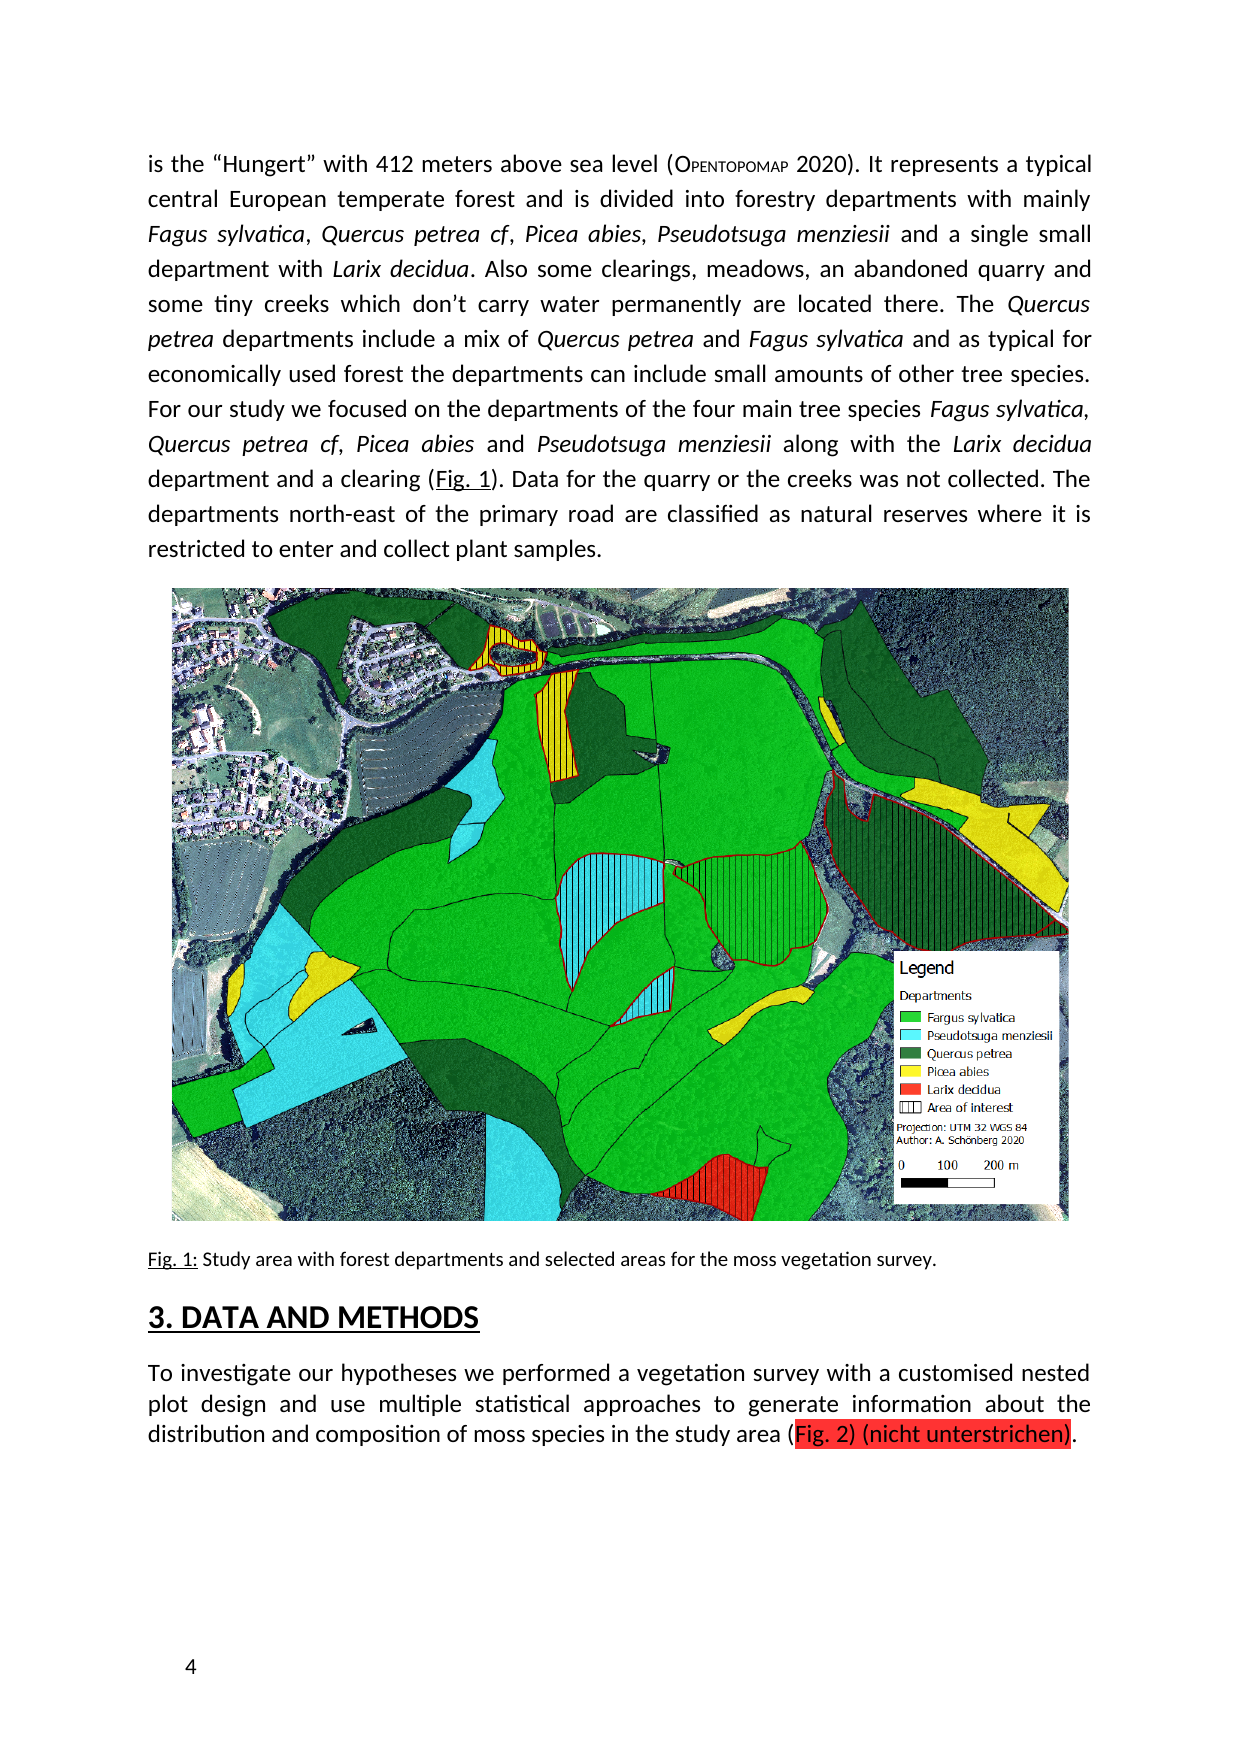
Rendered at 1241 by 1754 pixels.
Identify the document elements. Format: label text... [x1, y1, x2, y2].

picture [171, 588, 1069, 1221]
text Fig. 1: Study area with forest departments and selected areas for the moss vegetation survey. [148, 1246, 1092, 1271]
text 3. Data and Methods [148, 1296, 1092, 1337]
text To investigate our hypotheses we performed a vegetation survey with a customised nested plot design and use multiple statistical approaches to generate information about the distribution and composition of moss species in the study area (Fig. 2) (nicht unterstrichen). [148, 1358, 1092, 1449]
text is the “Hungert” with 412 meters above sea level (Opentopomap 2020). It represents a typical central European temperate forest and is divided into forestry departments with mainly Fagus sylvatica, Quercus petrea cf, Picea abies, Pseudotsuga menziesii and a single small department with Larix decidua. Also some clearings, meadows, an abandoned quarry and some tiny creeks which don’t carry water permanently are located there. The Quercus petrea departments include a mix of Quercus petrea and Fagus sylvatica and as typical for economically used forest the departments can include small amounts of other tree species. For our study we focused on the departments of the four main tree species Fagus sylvatica, Quercus petrea cf, Picea abies and Pseudotsuga menziesii along with the Larix decidua department and a clearing (Fig. 1). Data for the quarry or the creeks was not collected. The departments north-east of the primary road are classified as natural reserves where it is restricted to enter and collect plant samples. [148, 148, 1092, 563]
